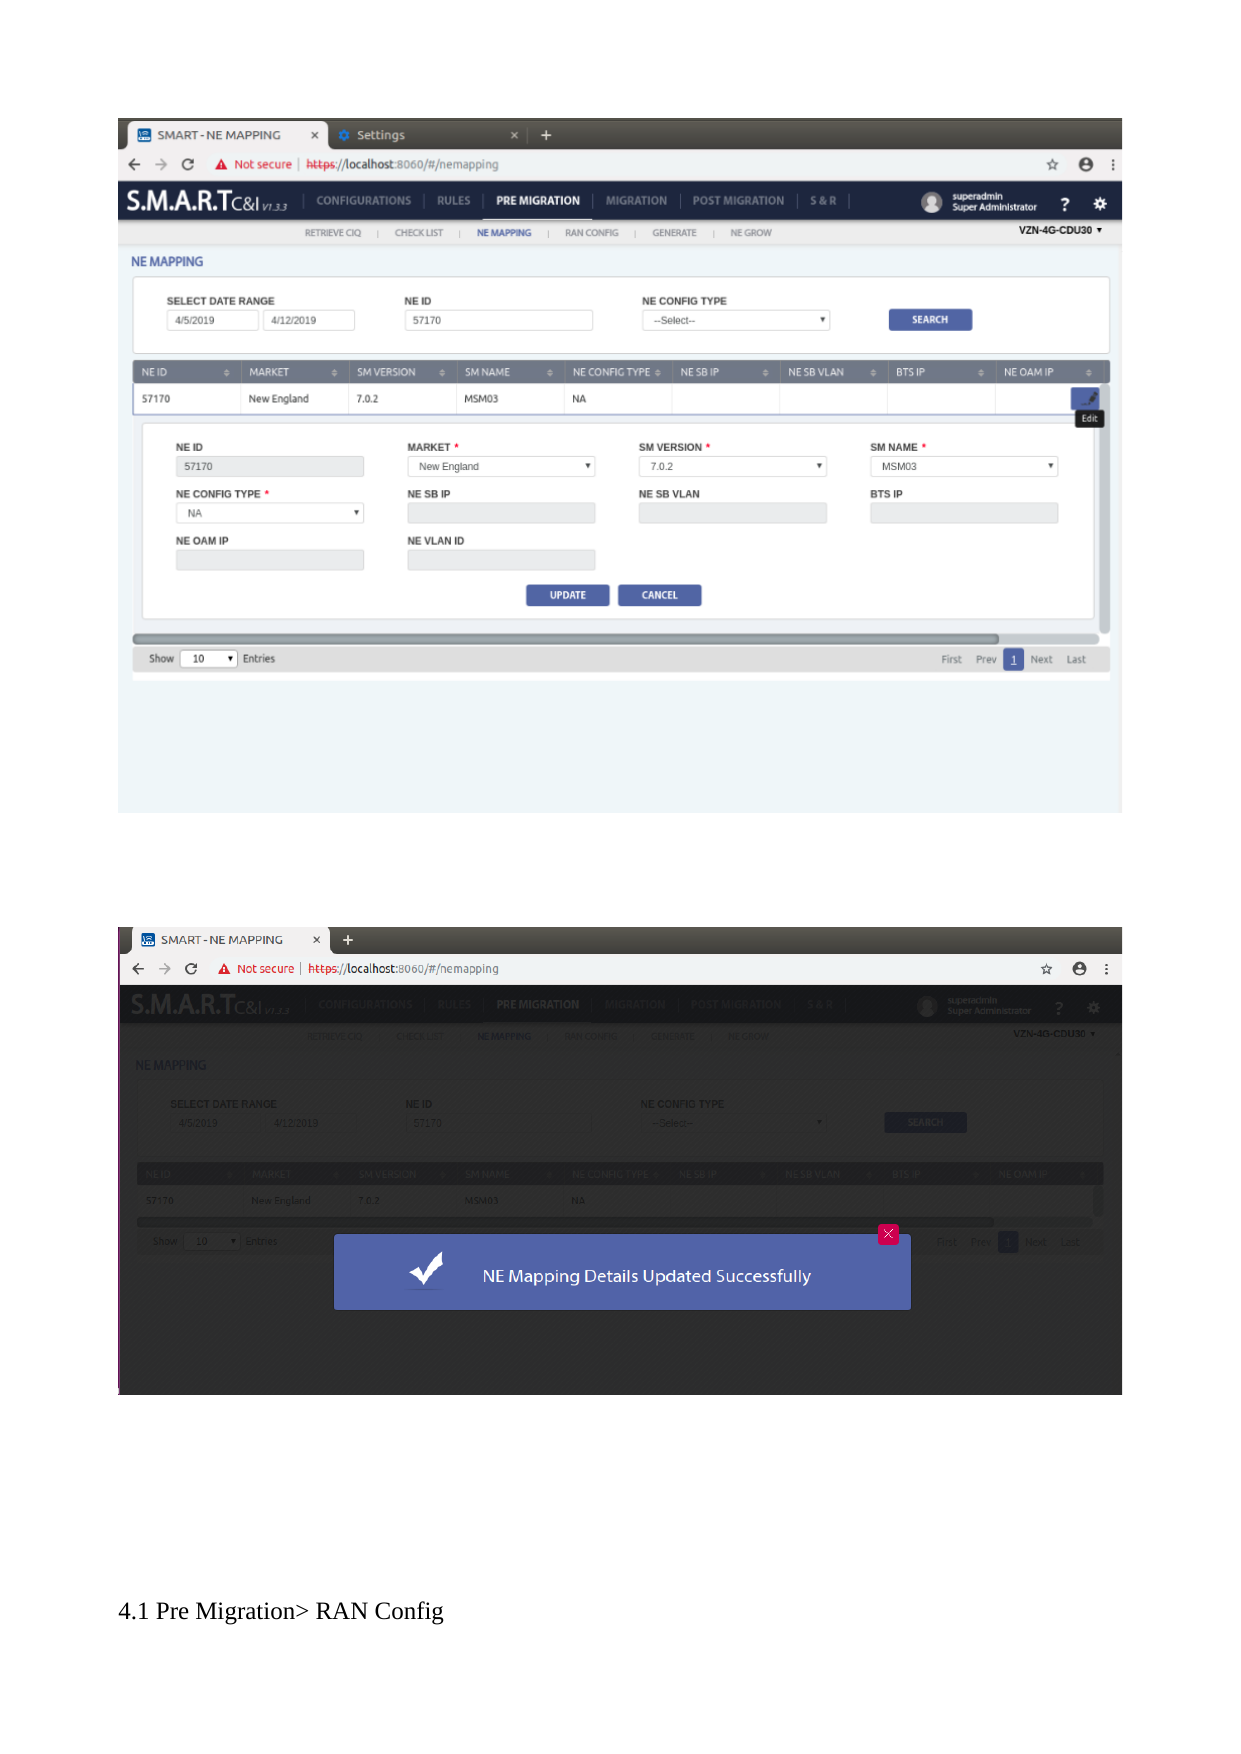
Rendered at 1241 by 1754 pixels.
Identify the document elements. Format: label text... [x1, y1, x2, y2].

picture [118, 927, 1123, 1395]
text 4.1 Pre Migration> RAN Config [118, 1596, 1122, 1625]
picture [118, 118, 1123, 813]
